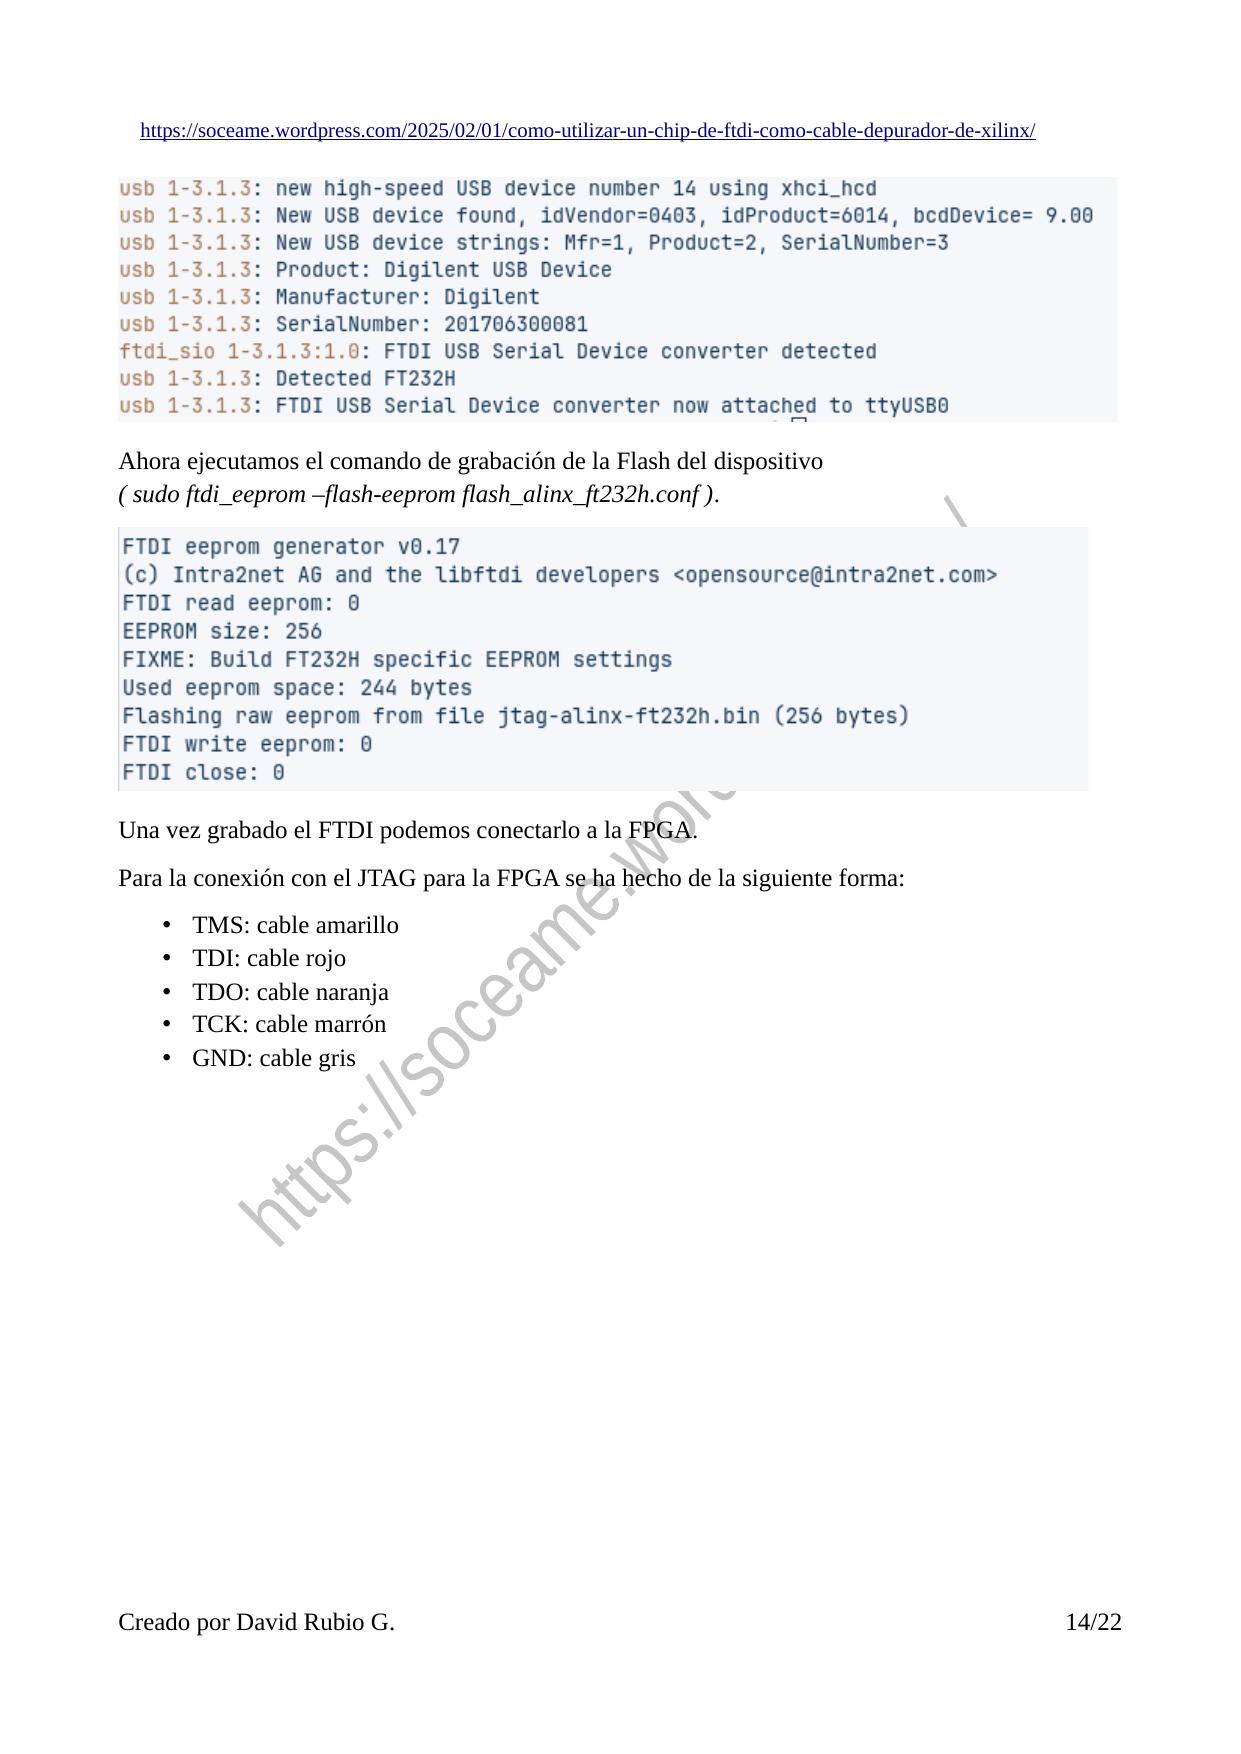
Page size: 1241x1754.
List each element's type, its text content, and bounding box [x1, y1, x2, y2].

list [557, 911, 1122, 939]
picture [118, 527, 1089, 791]
text Una vez grabado el FTDI podemos conectarlo a la FPGA. [683, 815, 1122, 844]
text Para la conexión con el JTAG para la FPGA se ha hecho de la siguiente forma: [118, 863, 1122, 892]
list GND: cable gris [162, 1043, 1122, 1071]
picture [118, 177, 1118, 422]
list TCK: cable marrón [162, 1009, 469, 1038]
list TMS: cable amarillo [162, 911, 553, 939]
list TDO: cable naranja [162, 977, 486, 1005]
list [496, 977, 1122, 1005]
text Ahora ejecutamos el comando de grabación de la Flash del dispositivo ( sudo ftdi_eeprom –flash-eeprom flash_alinx_ft232h.conf ). [118, 446, 1122, 508]
list [461, 1009, 1122, 1038]
text Una vez grabado el FTDI podemos conectarlo a la FPGA. [118, 815, 654, 844]
list TDI: cable rojo [162, 943, 1122, 972]
